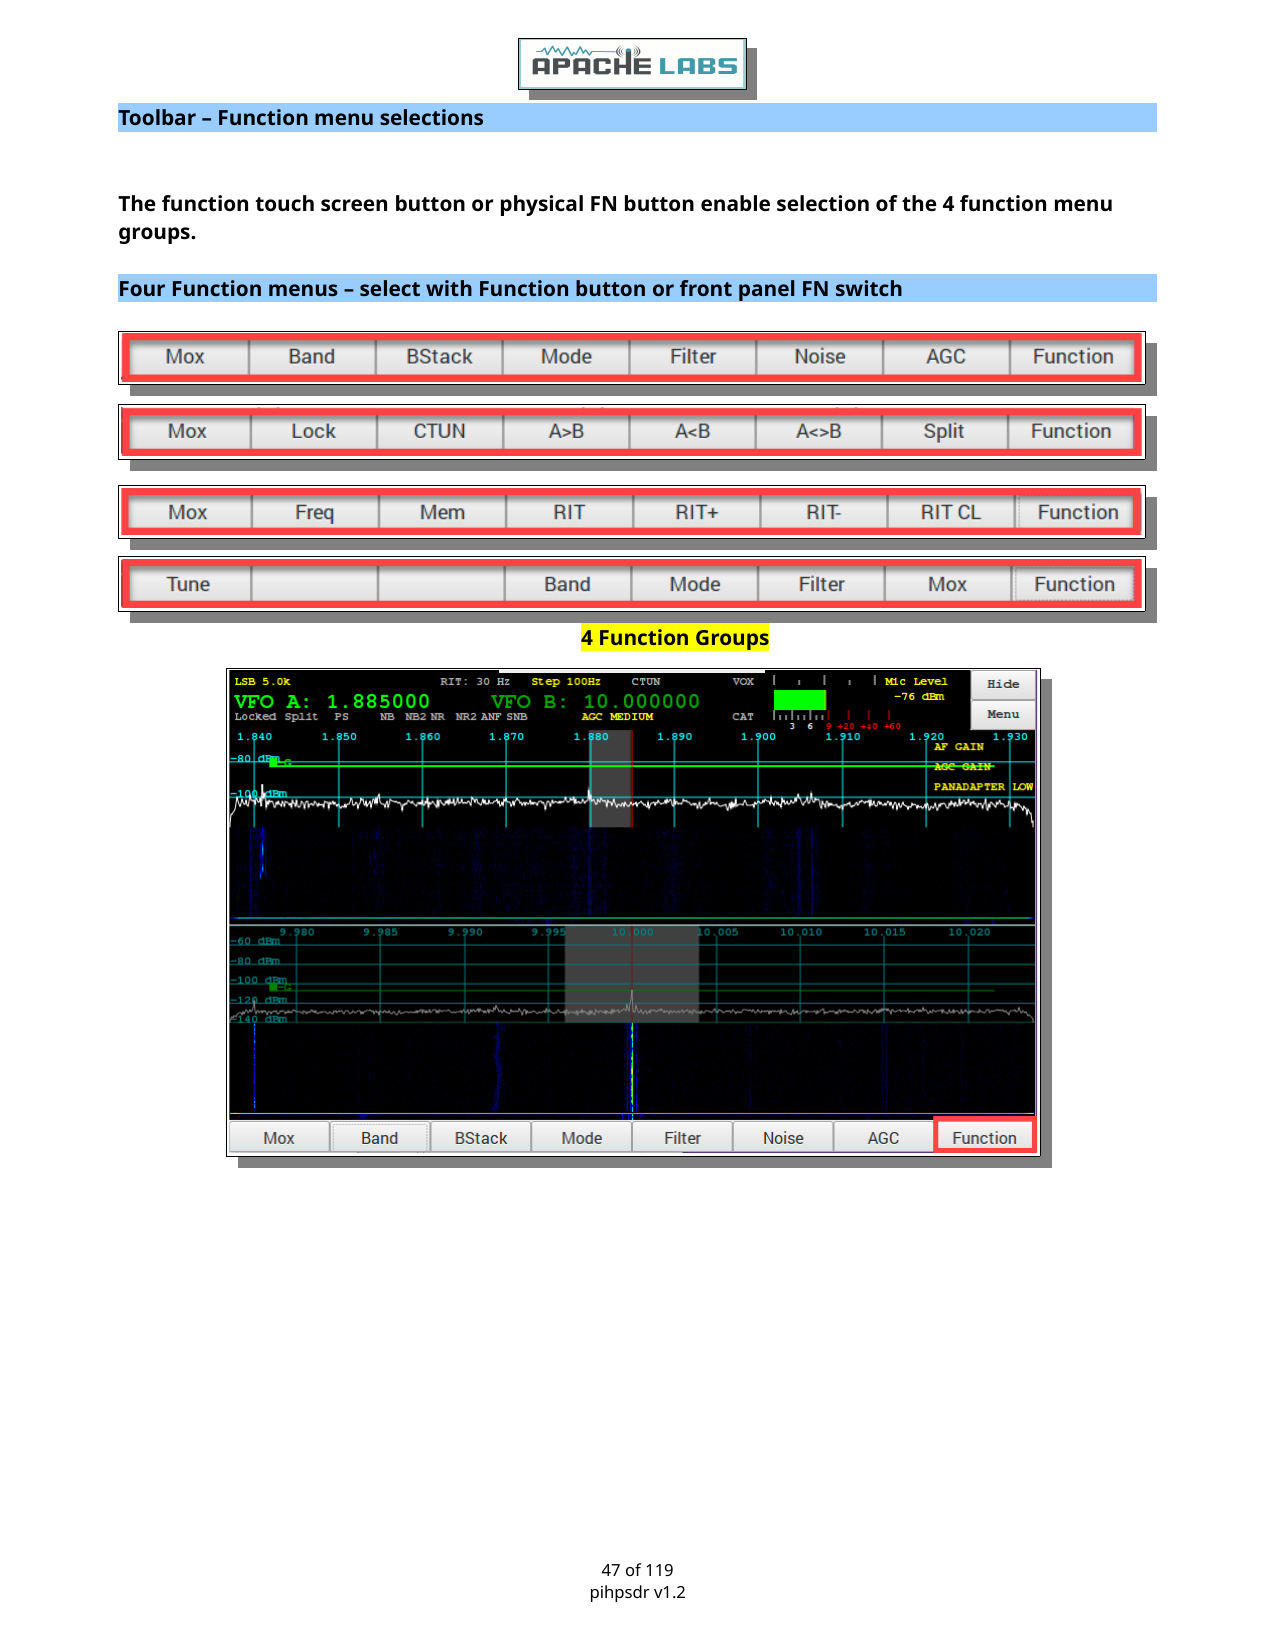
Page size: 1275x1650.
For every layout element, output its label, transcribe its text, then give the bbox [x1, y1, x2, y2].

subtitle Toolbar – Function menu selections [118, 103, 1157, 132]
list 4 Function Groups [156, 623, 1157, 651]
picture [121, 333, 1142, 382]
list [156, 396, 1157, 416]
list The function touch screen button or physical FN button enable selection of the 4 function menu groups. [118, 189, 1157, 246]
picture [229, 670, 1038, 1153]
picture [121, 488, 1142, 535]
list [156, 471, 1157, 497]
picture [521, 40, 744, 87]
picture [121, 407, 1142, 456]
picture [121, 559, 1142, 608]
subtitle Four Function menus – select with Function button or front panel FN switch [118, 274, 1157, 302]
list [156, 550, 1157, 568]
